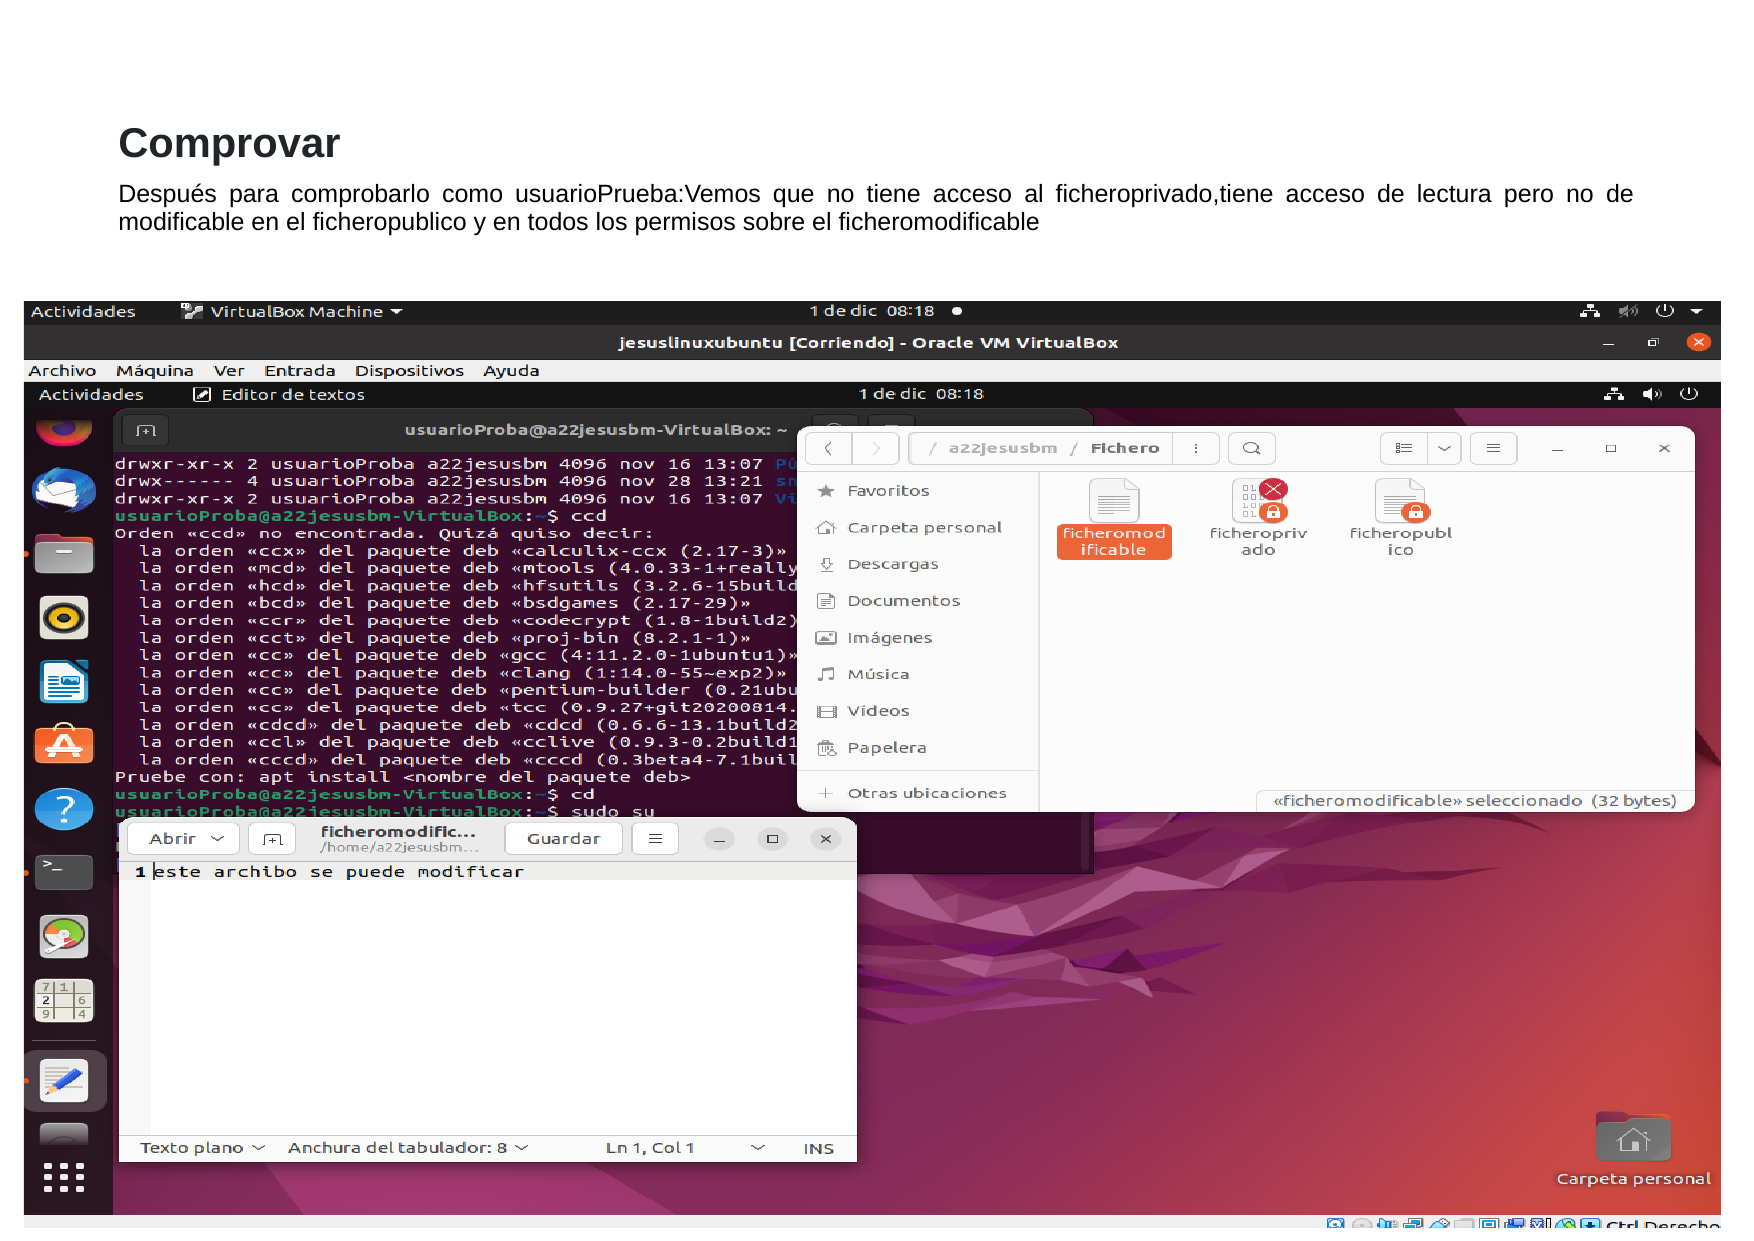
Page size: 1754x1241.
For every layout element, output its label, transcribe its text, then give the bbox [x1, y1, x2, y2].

text Después para comprobarlo como usuarioPrueba:Vemos que no tiene acceso al ficheroprivado,tiene acceso de lectura pero no de modificable en el ficheropublico y en todos los permisos sobre el ficheromodificable [118, 178, 1636, 236]
picture [23, 301, 1721, 1228]
subtitle Comprovar [118, 118, 1636, 166]
